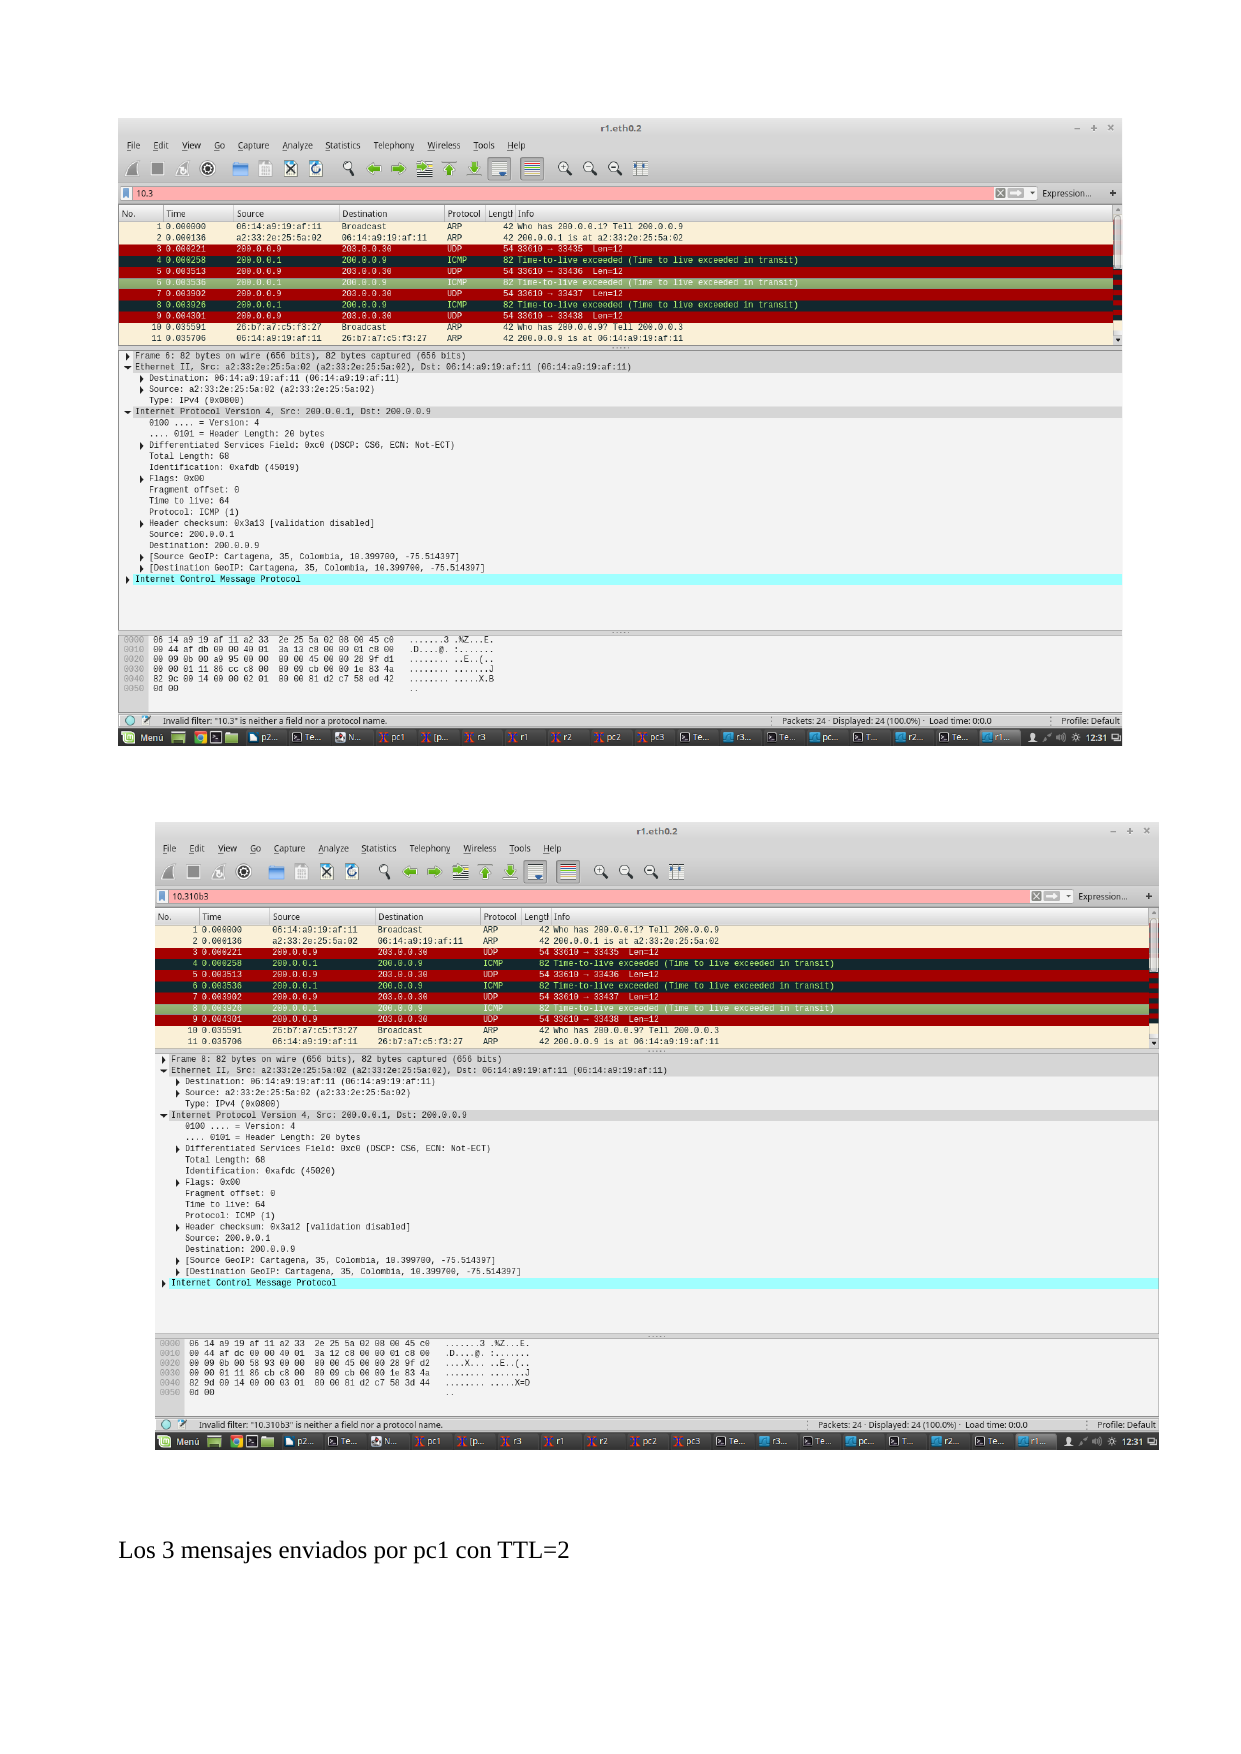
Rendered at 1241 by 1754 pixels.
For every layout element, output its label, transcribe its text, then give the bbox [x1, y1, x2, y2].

text Los 3 mensajes enviados por pc1 con TTL=2 [118, 1536, 1122, 1564]
picture [118, 118, 1123, 746]
picture [155, 822, 1159, 1450]
